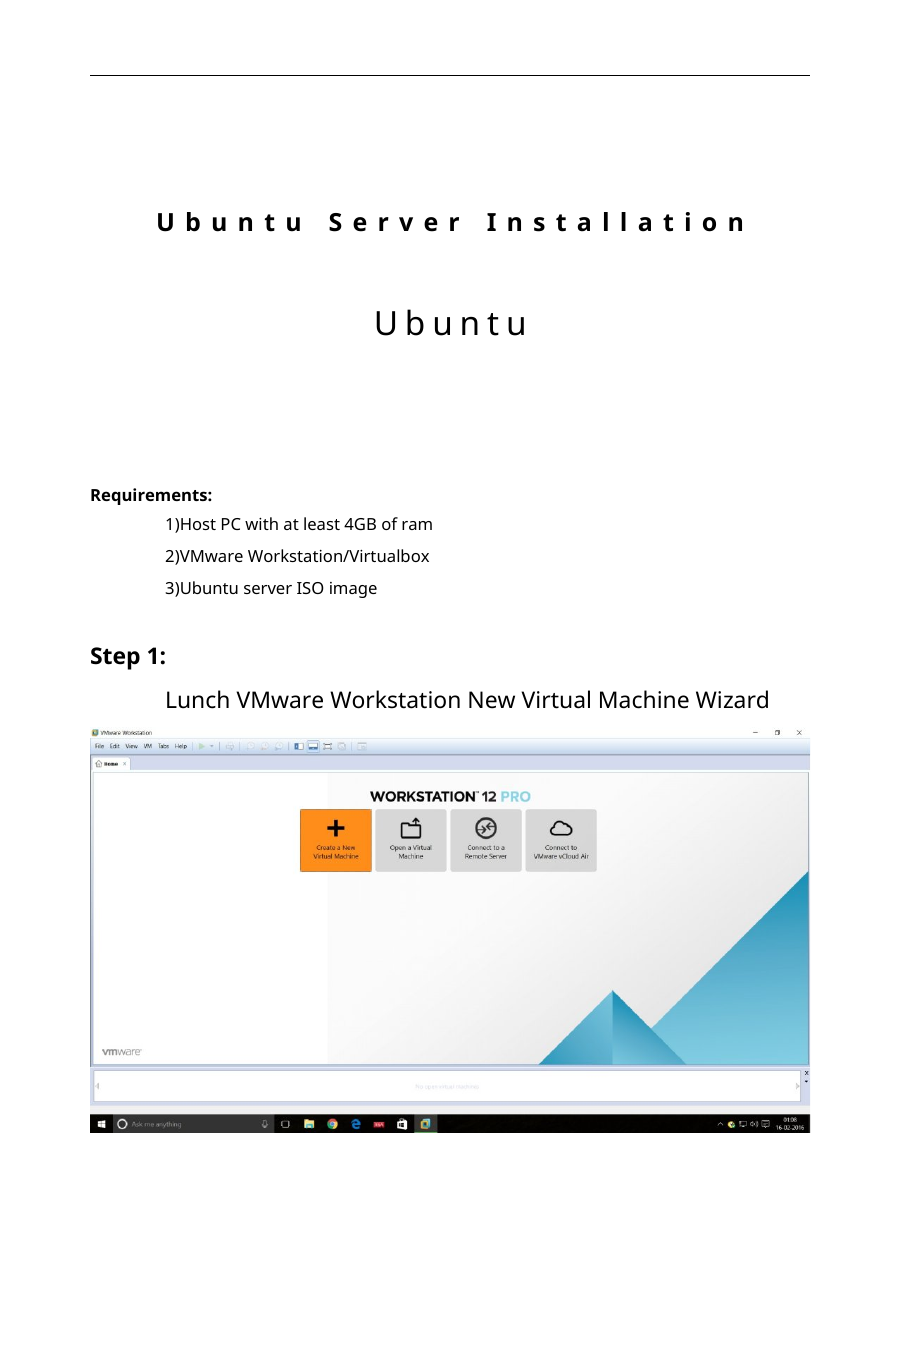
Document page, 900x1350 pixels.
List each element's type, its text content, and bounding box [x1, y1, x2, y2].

text 1)Host PC with at least 4GB of ram [90, 513, 810, 535]
picture [90, 727, 811, 1133]
text 2)VMware Workstation/Virtualbox [90, 544, 810, 567]
subtitle Ubuntu Server Installation [90, 205, 810, 239]
text 3)Ubuntu server ISO image [90, 576, 810, 599]
text Step 1: [90, 640, 810, 671]
text Requirements: [90, 483, 810, 506]
text Lunch VMware Workstation New Virtual Machine Wizard [90, 683, 810, 715]
subtitle Ubuntu [90, 299, 810, 345]
